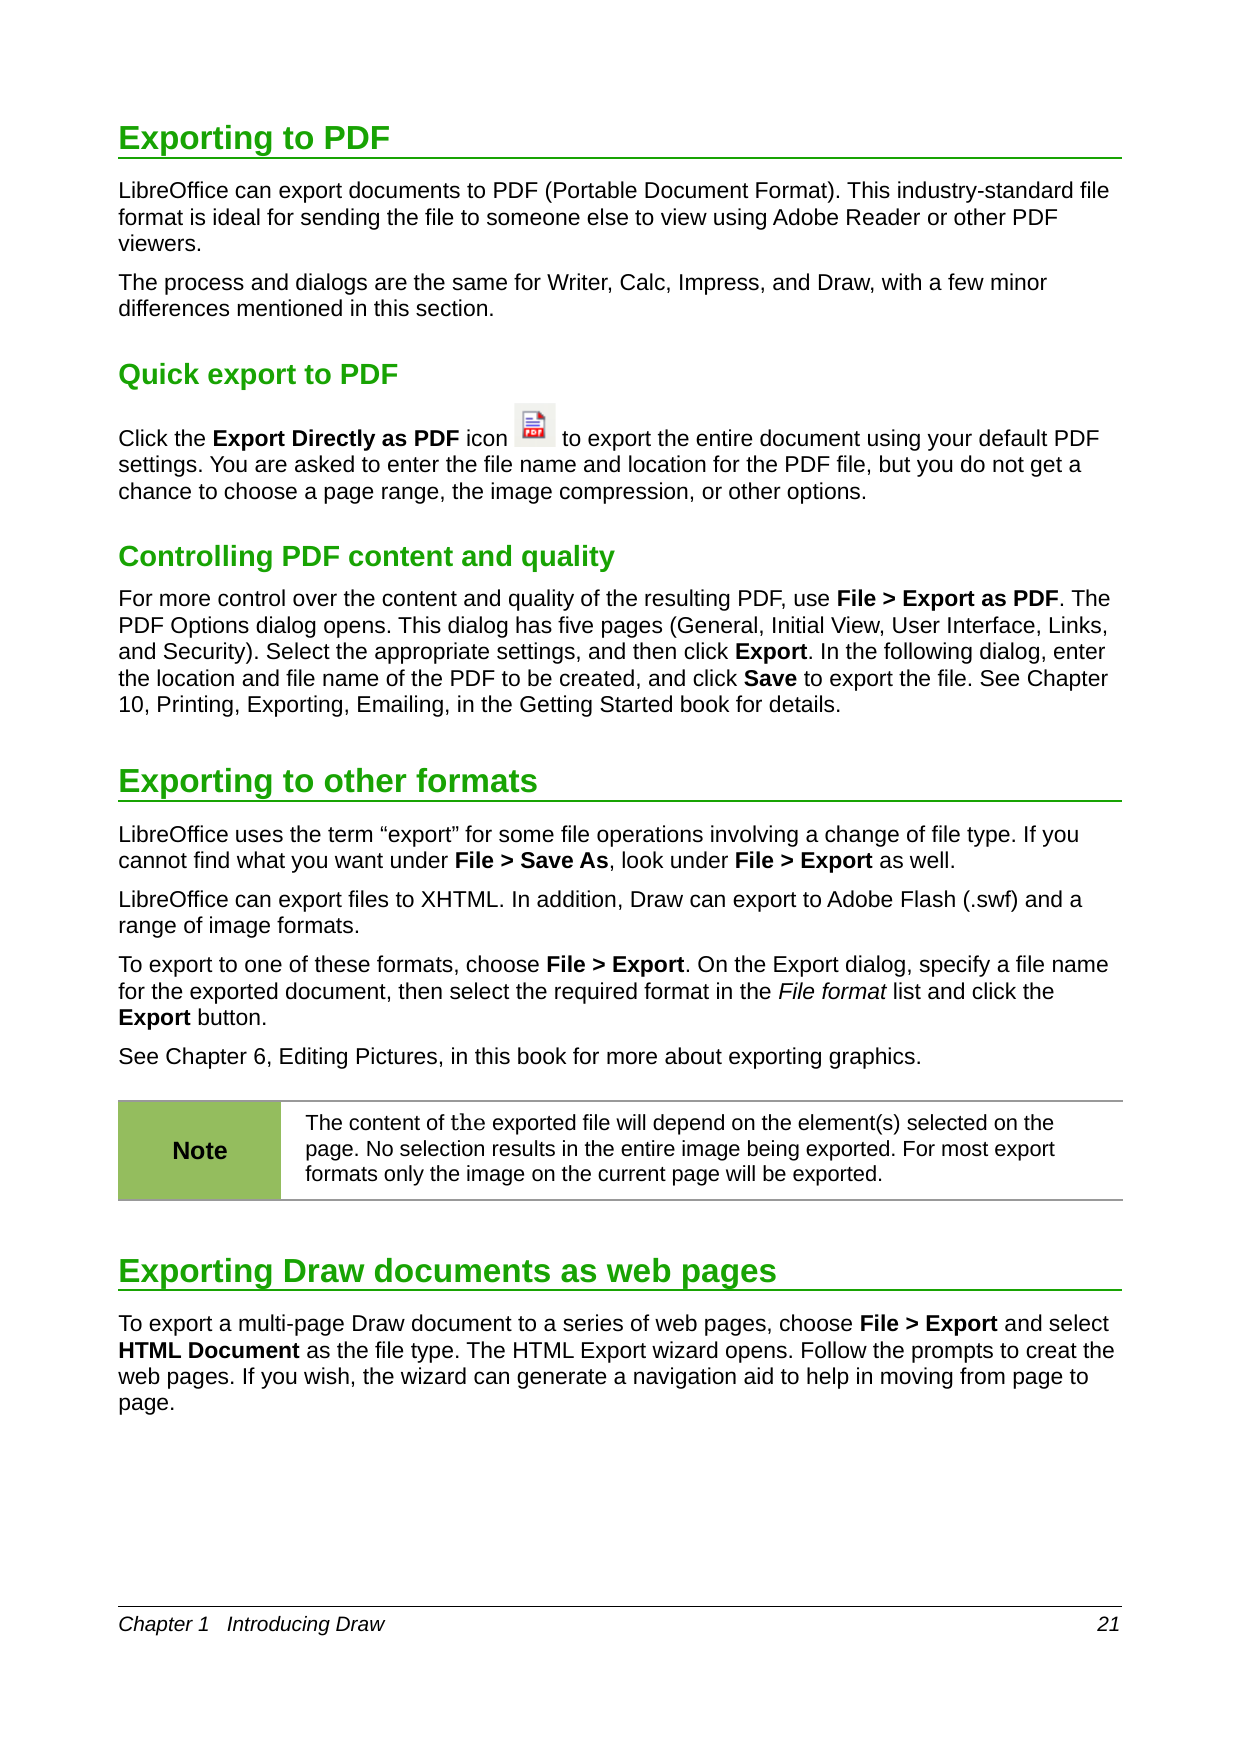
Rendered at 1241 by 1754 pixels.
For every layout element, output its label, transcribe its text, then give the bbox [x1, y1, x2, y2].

text Click the Export Directly as PDF icon to export the entire document using your default PDF settings. You are asked to enter the file name and location for the PDF file, but you do not get a chance to choose a page range, the image compression, or other options. [118, 403, 1122, 504]
text LibreOffice can export documents to PDF (Portable Document Format). This industry-standard file format is ideal for sending the file to someone else to view using Adobe Reader or other PDF viewers. [118, 177, 1122, 257]
text For more control over the content and quality of the resulting PDF, use File > Export as PDF. The PDF Options dialog opens. This dialog has five pages (General, Initial View, User Interface, Links, and Security). Select the appropriate settings, and then click Export. In the following dialog, enter the location and file name of the PDF to be created, and click Save to export the file. See Chapter 10, Printing, Exporting, Emailing, in the Getting Started book for details. [118, 585, 1122, 717]
subtitle Controlling PDF content and quality [118, 539, 1122, 573]
subtitle Exporting Draw documents as web pages [118, 1251, 1122, 1289]
picture [514, 403, 556, 447]
text To export a multi-page Draw document to a series of web pages, choose File > Export and select HTML Document as the file type. The HTML Export wizard opens. Follow the prompts to creat the web pages. If you wish, the wizard can generate a navigation aid to help in moving from page to page. [118, 1310, 1122, 1416]
table_header Note [118, 1102, 281, 1199]
text To export to one of these formats, choose File > Export. On the Export dialog, specify a file name for the exported document, then select the required format in the File format list and click the Export button. [118, 951, 1122, 1030]
table_header The content of the exported file will depend on the element(s) selected on the page. No selection results in the entire image being exported. For most export formats only the image on the current page will be exported. [281, 1102, 1122, 1199]
text LibreOffice can export files to XHTML. In addition, Draw can export to Adobe Flash (.swf) and a range of image formats. [118, 886, 1122, 939]
text See Chapter 6, Editing Pictures, in this book for more about exporting graphics. [118, 1043, 1122, 1069]
subtitle Exporting to other formats [118, 762, 1122, 800]
text LibreOffice uses the term “export” for some file operations involving a change of file type. If you cannot find what you want under File > Save As, look under File > Export as well. [118, 821, 1122, 874]
subtitle Exporting to PDF [118, 118, 1122, 157]
subtitle Quick export to PDF [118, 357, 1122, 391]
text The process and dialogs are the same for Writer, Calc, Impress, and Draw, with a few minor differences mentioned in this section. [118, 269, 1122, 322]
